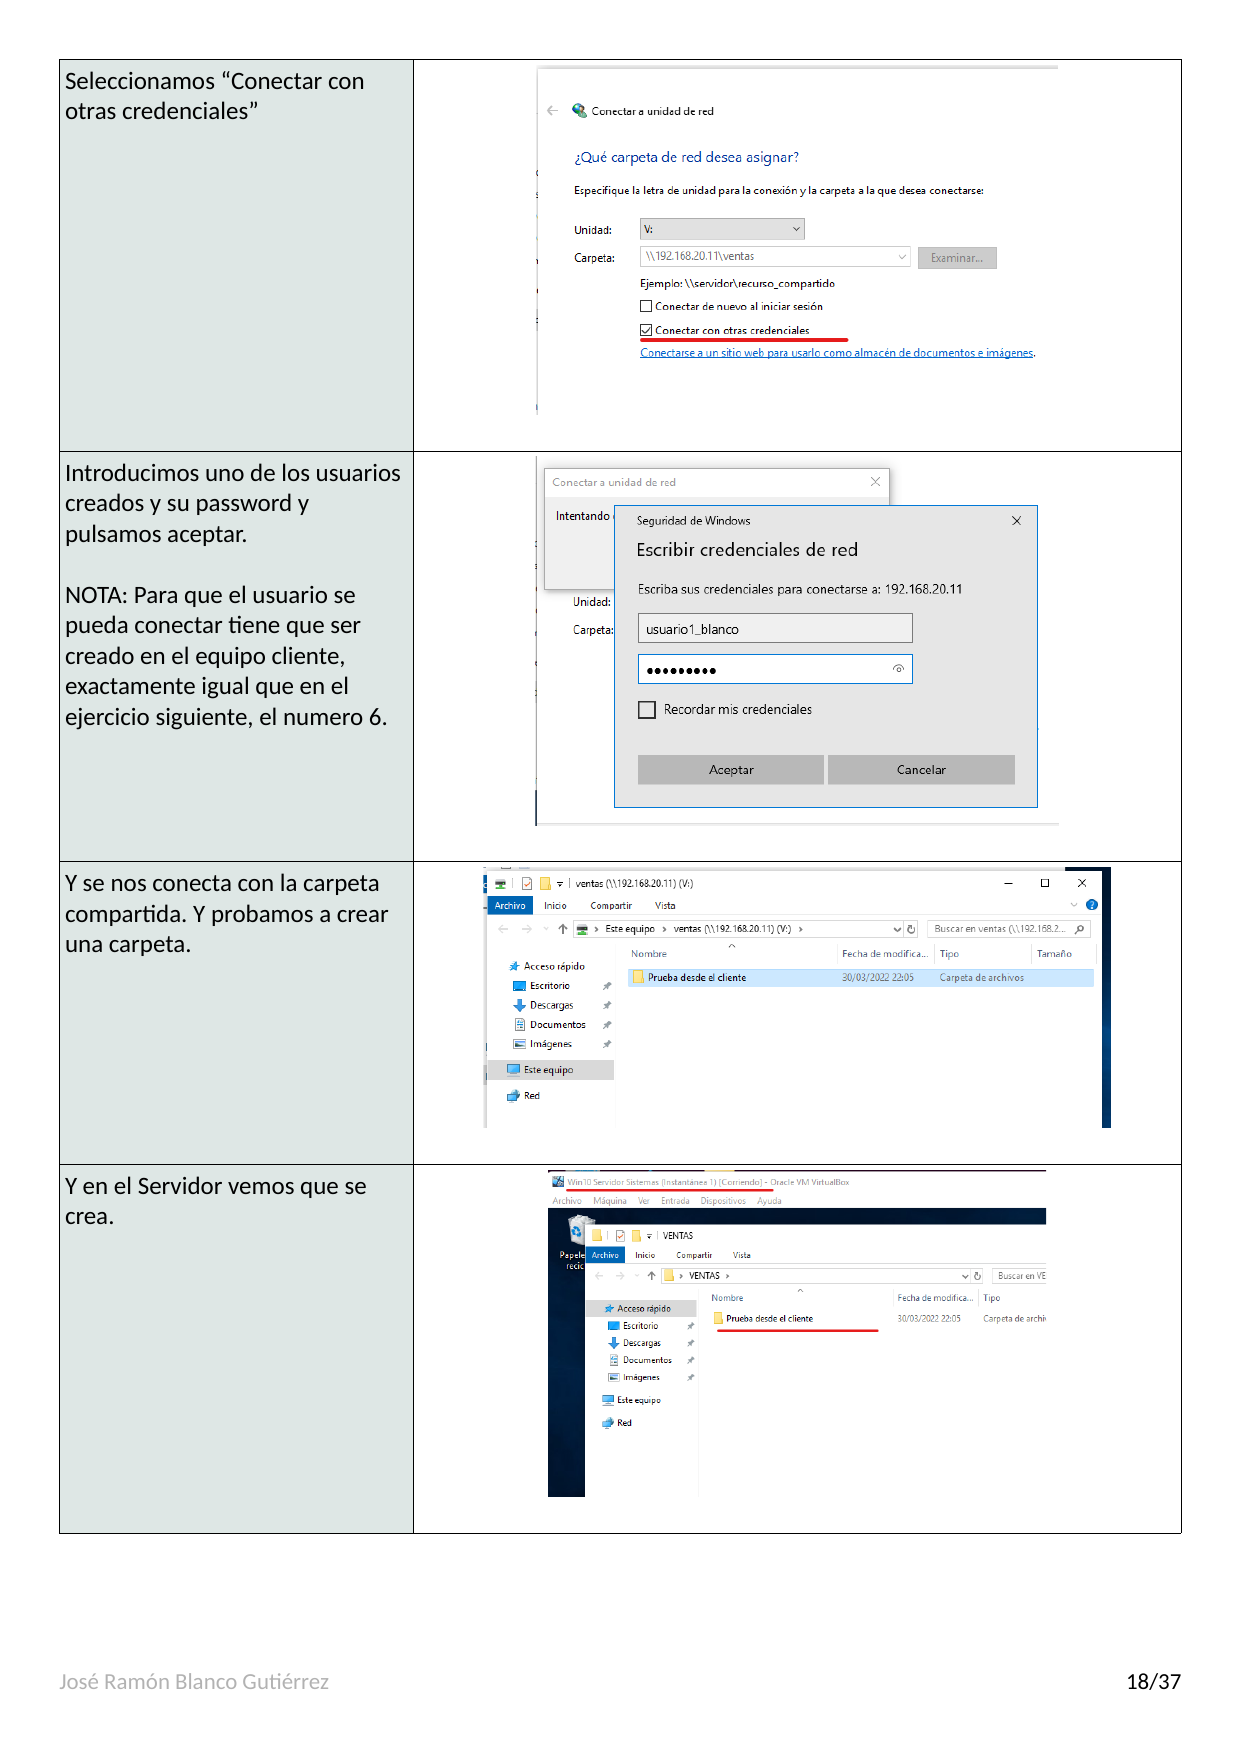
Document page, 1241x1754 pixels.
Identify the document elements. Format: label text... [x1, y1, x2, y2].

table_cell Introducimos uno de los usuarios creados y su password y pulsamos aceptar. NOTA: Para que el usuario se pueda conectar tiene que ser creado en el equipo cliente, exactamente igual que en el ejercicio siguiente, el numero 6. [60, 452, 413, 861]
table_cell Y se nos conecta con la carpeta compartida. Y probamos a crear una carpeta. [60, 862, 413, 1164]
table_cell Seleccionamos “Conectar con otras credenciales” [60, 60, 413, 451]
table_cell [414, 862, 1181, 1164]
picture [536, 65, 1058, 415]
picture [535, 456, 1059, 826]
table_cell [414, 1165, 1181, 1533]
picture [548, 1170, 1047, 1497]
table_cell [414, 60, 1181, 451]
picture [483, 867, 1111, 1128]
table_cell [414, 452, 1181, 861]
table_cell Y en el Servidor vemos que se crea. [60, 1165, 413, 1533]
